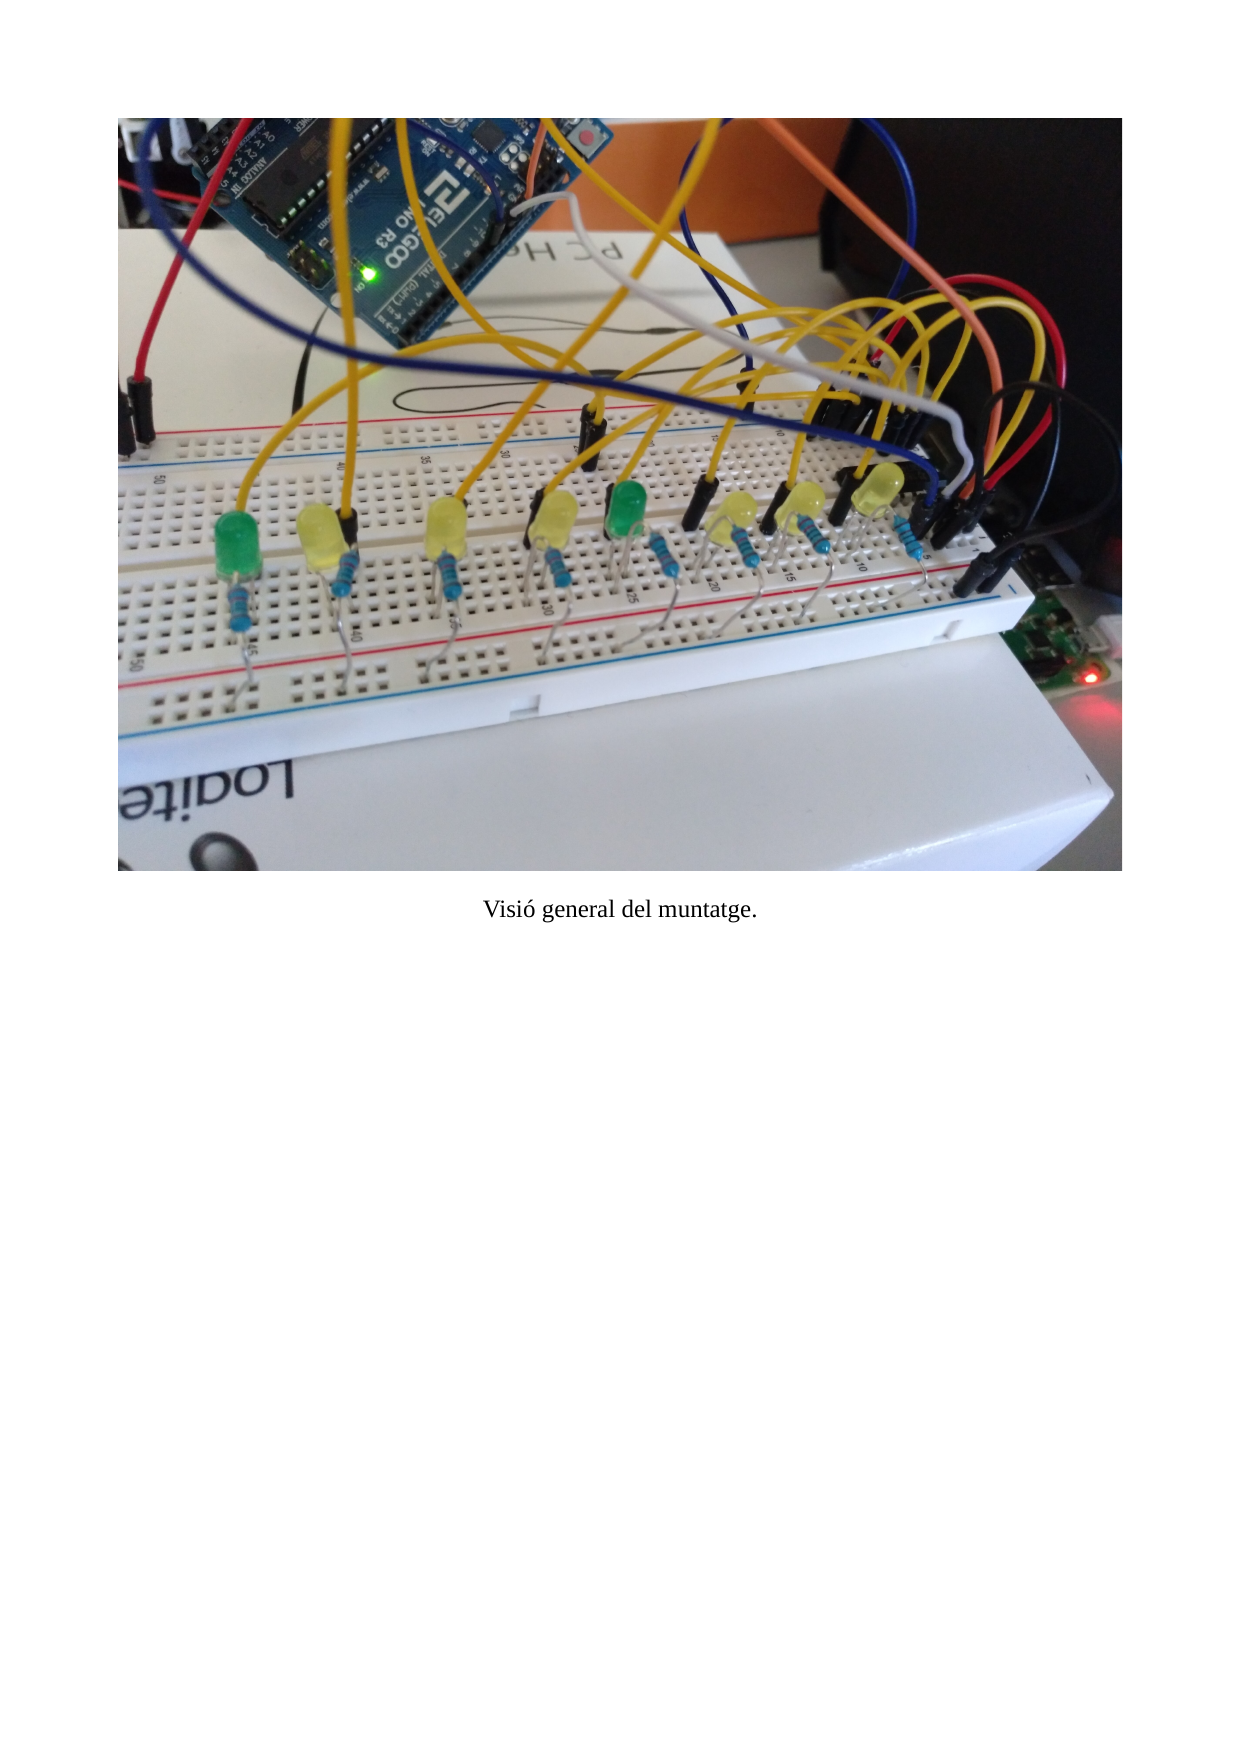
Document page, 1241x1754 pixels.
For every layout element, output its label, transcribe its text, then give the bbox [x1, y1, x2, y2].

text Visió general del muntatge. [118, 894, 1122, 923]
picture [118, 118, 1123, 871]
